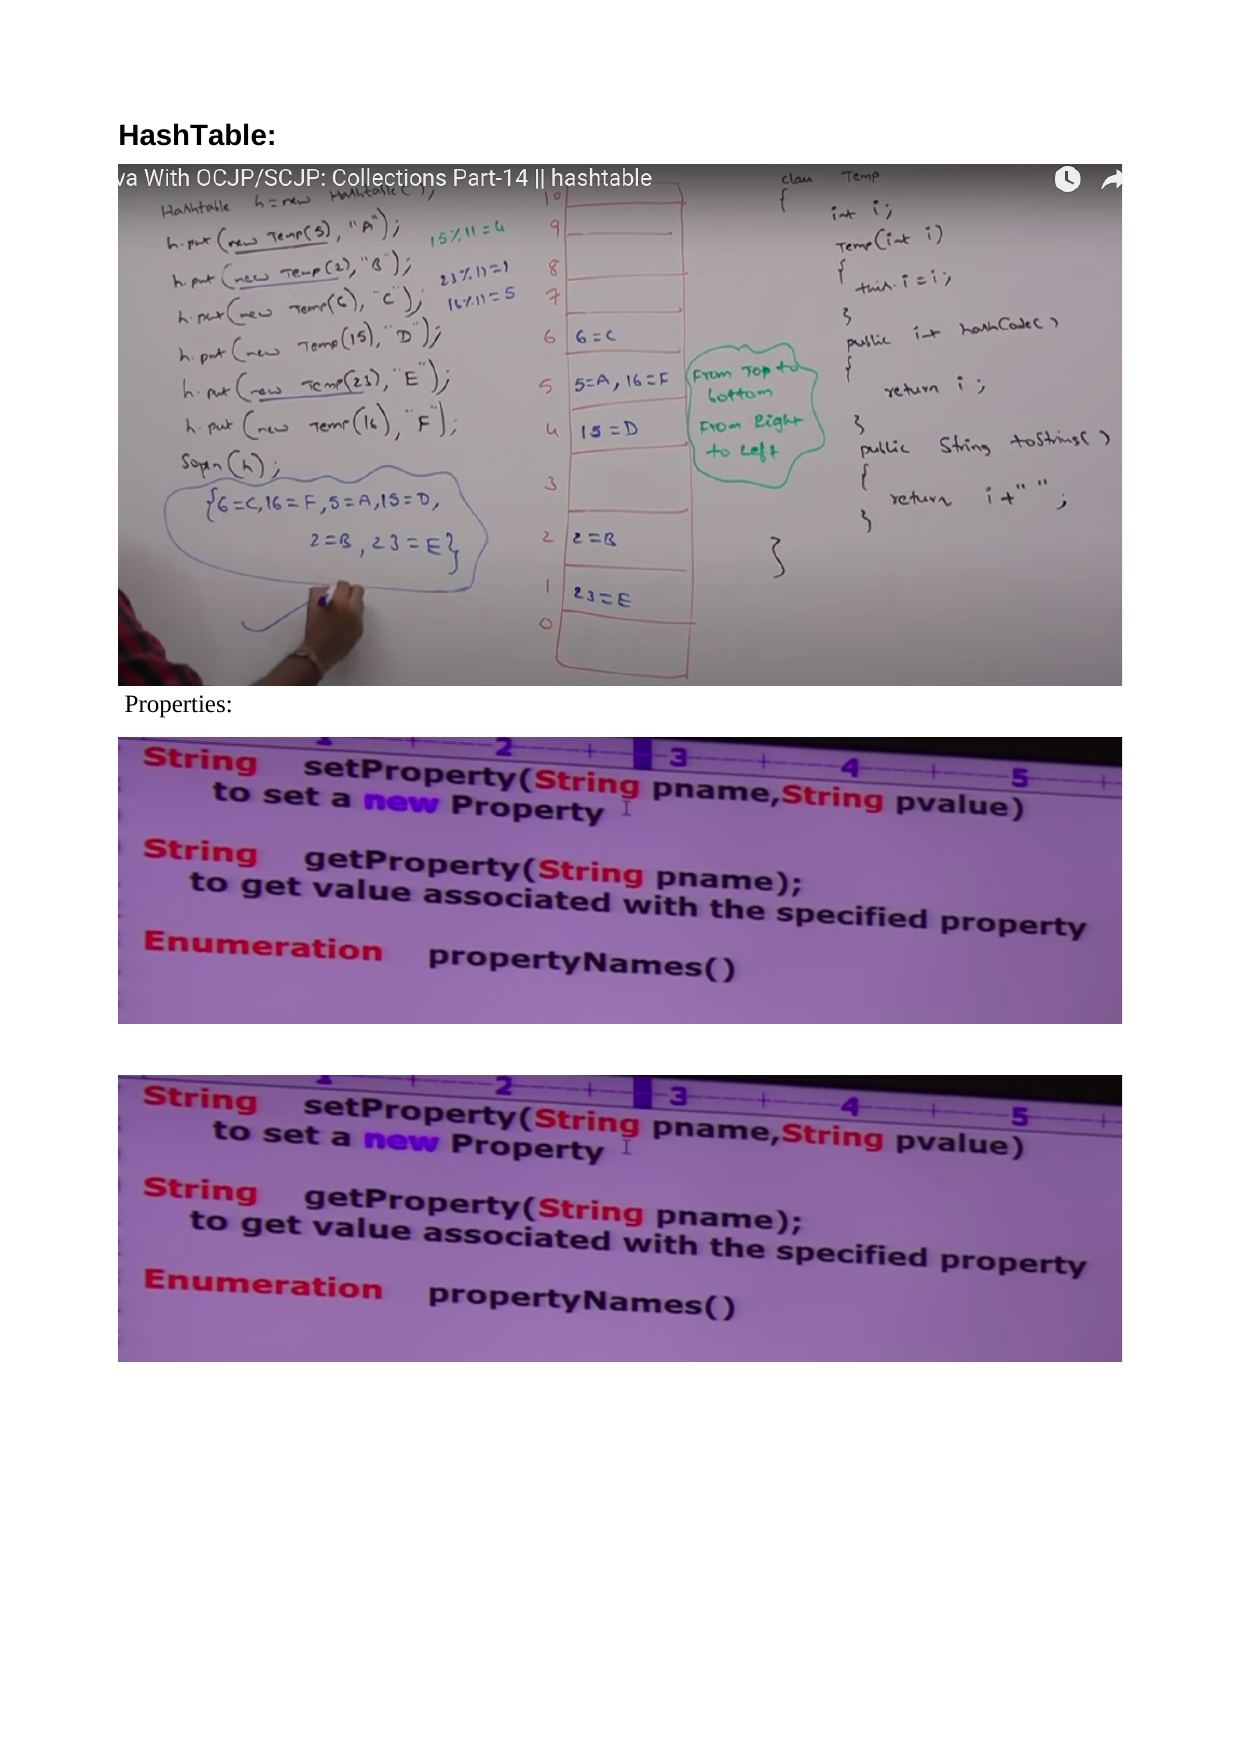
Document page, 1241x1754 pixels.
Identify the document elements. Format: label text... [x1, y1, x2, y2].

text Properties: [118, 686, 1122, 718]
picture [118, 164, 1123, 686]
picture [118, 1075, 1123, 1362]
picture [118, 737, 1123, 1024]
subtitle HashTable: [118, 118, 1122, 152]
